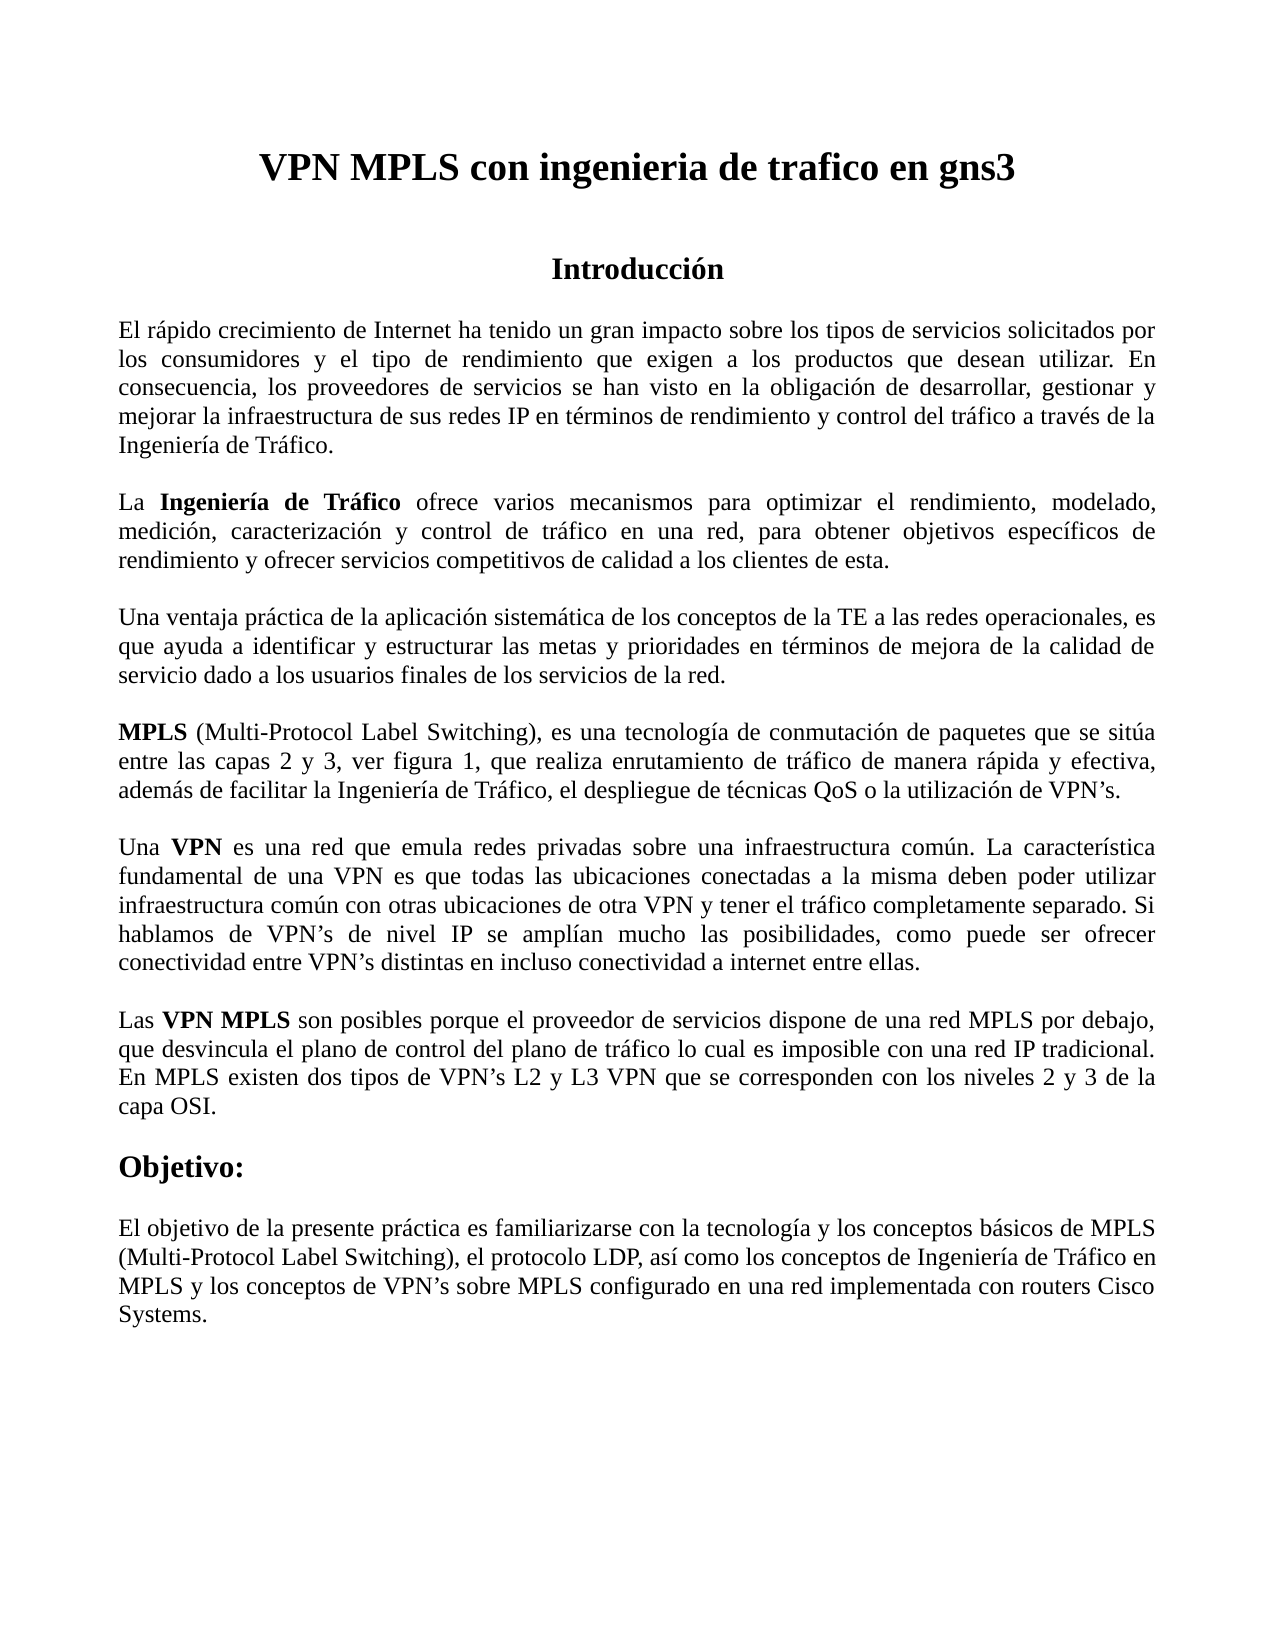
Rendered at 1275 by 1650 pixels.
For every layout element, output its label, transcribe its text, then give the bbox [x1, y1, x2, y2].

subtitle VPN MPLS con ingenieria de trafico en gns3 [118, 143, 1157, 189]
text Una VPN es una red que emula redes privadas sobre una infraestructura común. La característica fundamental de una VPN es que todas las ubicaciones conectadas a la misma deben poder utilizar infraestructura común con otras ubicaciones de otra VPN y tener el tráfico completamente separado. Si hablamos de VPN’s de nivel IP se amplían mucho las posibilidades, como puede ser ofrecer conectividad entre VPN’s distintas en incluso conectividad a internet entre ellas. [118, 832, 1157, 976]
text El rápido crecimiento de Internet ha tenido un gran impacto sobre los tipos de servicios solicitados por los consumidores y el tipo de rendimiento que exigen a los productos que desean utilizar. En consecuencia, los proveedores de servicios se han visto en la obligación de desarrollar, gestionar y mejorar la infraestructura de sus redes IP en términos de rendimiento y control del tráfico a través de la Ingeniería de Tráfico. [118, 315, 1157, 459]
text Introducción [118, 250, 1157, 286]
text La Ingeniería de Tráfico ofrece varios mecanismos para optimizar el rendimiento, modelado, medición, caracterización y control de tráfico en una red, para obtener objetivos específicos de rendimiento y ofrecer servicios competitivos de calidad a los clientes de esta. [118, 487, 1157, 574]
text Objetivo: [118, 1149, 1157, 1184]
text Las VPN MPLS son posibles porque el proveedor de servicios dispone de una red MPLS por debajo, que desvincula el plano de control del plano de tráfico lo cual es imposible con una red IP tradicional. En MPLS existen dos tipos de VPN’s L2 y L3 VPN que se corresponden con los niveles 2 y 3 de la capa OSI. [118, 1005, 1157, 1120]
text El objetivo de la presente práctica es familiarizarse con la tecnología y los conceptos básicos de MPLS (Multi-Protocol Label Switching), el protocolo LDP, así como los conceptos de Ingeniería de Tráfico en MPLS y los conceptos de VPN’s sobre MPLS configurado en una red implementada con routers Cisco Systems. [118, 1213, 1157, 1328]
text Una ventaja práctica de la aplicación sistemática de los conceptos de la TE a las redes operacionales, es que ayuda a identificar y estructurar las metas y prioridades en términos de mejora de la calidad de servicio dado a los usuarios finales de los servicios de la red. [118, 602, 1157, 689]
text MPLS (Multi-Protocol Label Switching), es una tecnología de conmutación de paquetes que se sitúa entre las capas 2 y 3, ver figura 1, que realiza enrutamiento de tráfico de manera rápida y efectiva, además de facilitar la Ingeniería de Tráfico, el despliegue de técnicas QoS o la utilización de VPN’s. [118, 717, 1157, 804]
